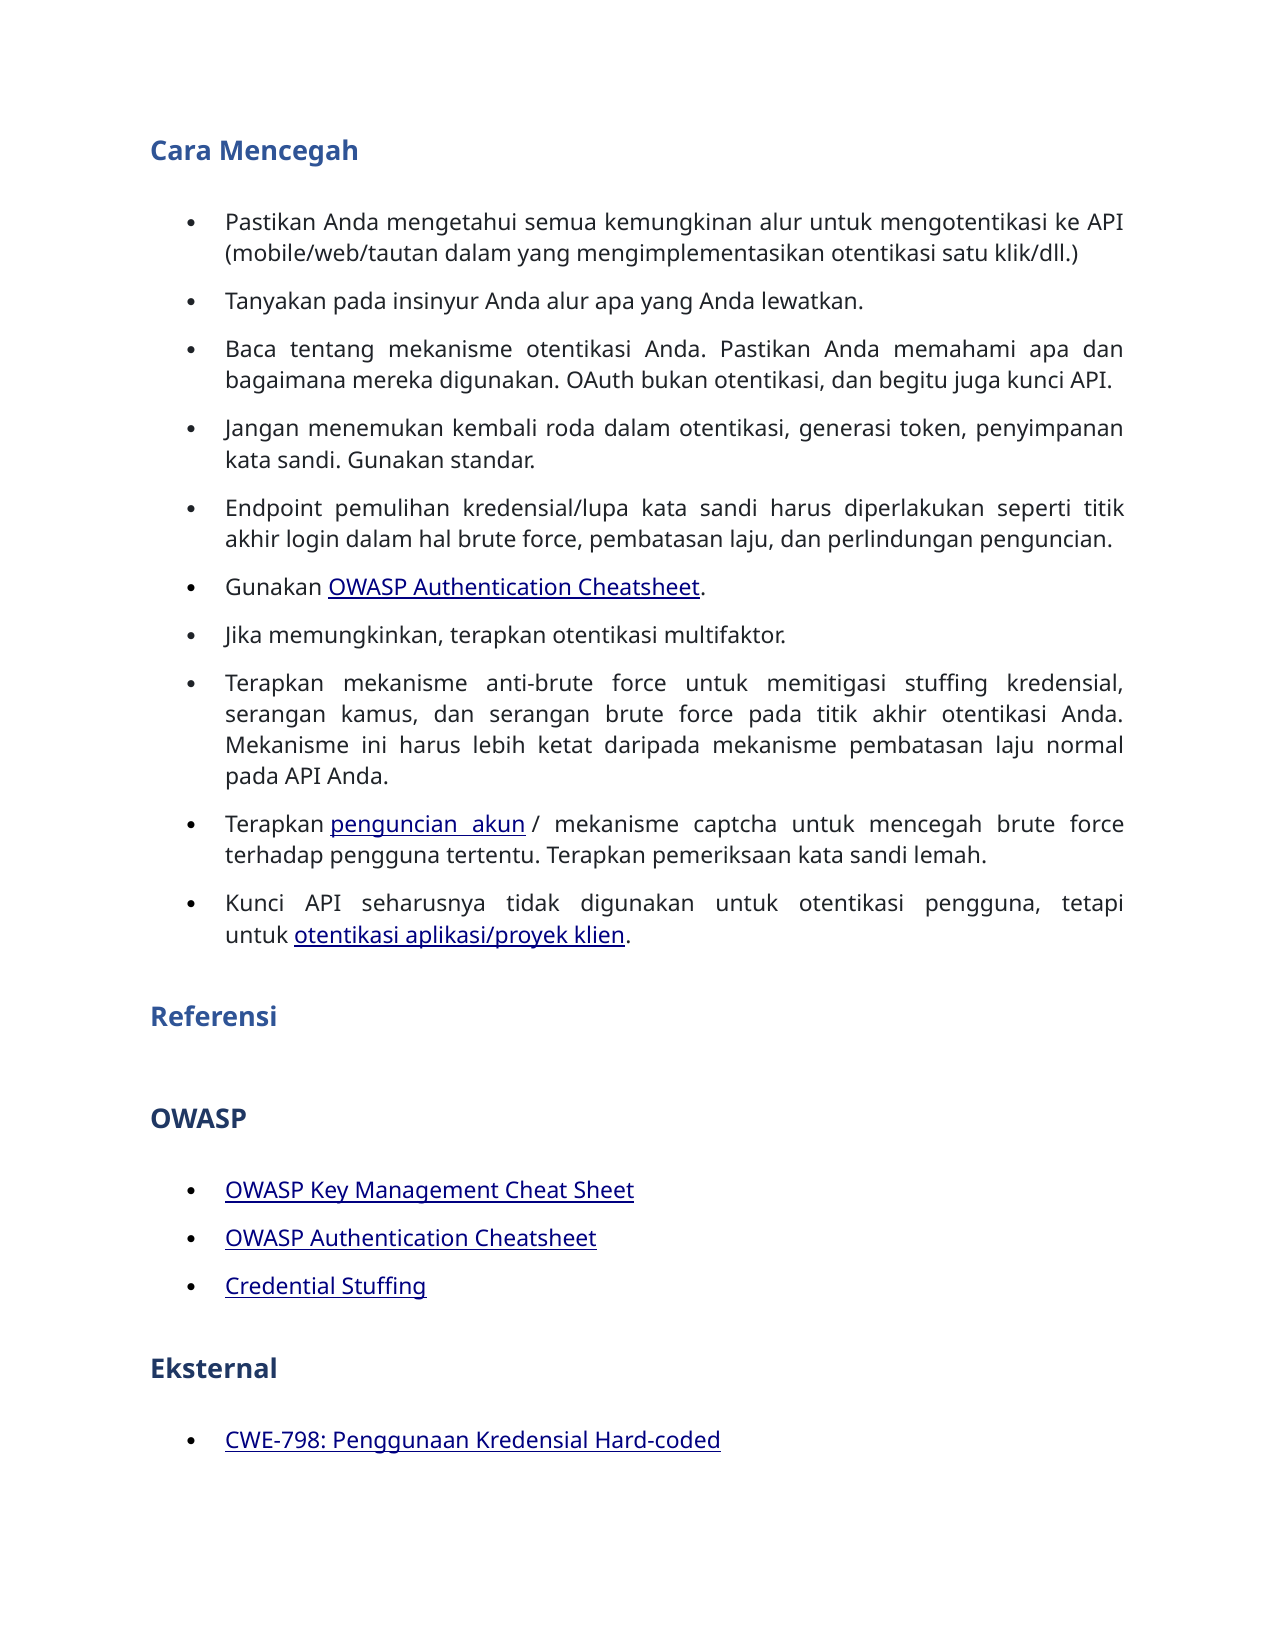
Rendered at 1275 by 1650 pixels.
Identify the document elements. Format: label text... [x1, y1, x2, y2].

list Endpoint pemulihan kredensial/lupa kata sandi harus diperlakukan seperti titik akhir login dalam hal brute force, pembatasan laju, dan perlindungan penguncian. [187, 491, 1125, 554]
list CWE-798: Penggunaan Kredensial Hard-coded [187, 1424, 1125, 1455]
list Jangan menemukan kembali roda dalam otentikasi, generasi token, penyimpanan kata sandi. Gunakan standar. [187, 412, 1125, 475]
list Pastikan Anda mengetahui semua kemungkinan alur untuk mengotentikasi ke API (mobile/web/tautan dalam yang mengimplementasikan otentikasi satu klik/dll.) [187, 206, 1125, 268]
list Jika memungkinkan, terapkan otentikasi multifaktor. [187, 618, 1125, 650]
list Tanyakan pada insinyur Anda alur apa yang Anda lewatkan. [187, 285, 1125, 316]
list Credential Stuffing [187, 1270, 1125, 1301]
subtitle Referensi [150, 998, 1125, 1034]
list OWASP Authentication Cheatsheet [187, 1222, 1125, 1253]
subtitle OWASP [150, 1099, 1125, 1136]
list Terapkan penguncian akun / mekanisme captcha untuk mencegah brute force terhadap pengguna tertentu. Terapkan pemeriksaan kata sandi lemah. [187, 808, 1125, 871]
list Baca tentang mekanisme otentikasi Anda. Pastikan Anda memahami apa dan bagaimana mereka digunakan. OAuth bukan otentikasi, dan begitu juga kunci API. [187, 333, 1125, 396]
list Terapkan mekanisme anti-brute force untuk memitigasi stuffing kredensial, serangan kamus, dan serangan brute force pada titik akhir otentikasi Anda. Mekanisme ini harus lebih ketat daripada mekanisme pembatasan laju normal pada API Anda. [187, 666, 1125, 791]
subtitle Eksternal [150, 1349, 1125, 1386]
subtitle Cara Mencegah [150, 131, 1125, 168]
list Kunci API seharusnya tidak digunakan untuk otentikasi pengguna, tetapi untuk otentikasi aplikasi/proyek klien. [187, 887, 1125, 950]
list Gunakan OWASP Authentication Cheatsheet. [187, 571, 1125, 602]
list OWASP Key Management Cheat Sheet [187, 1174, 1125, 1206]
